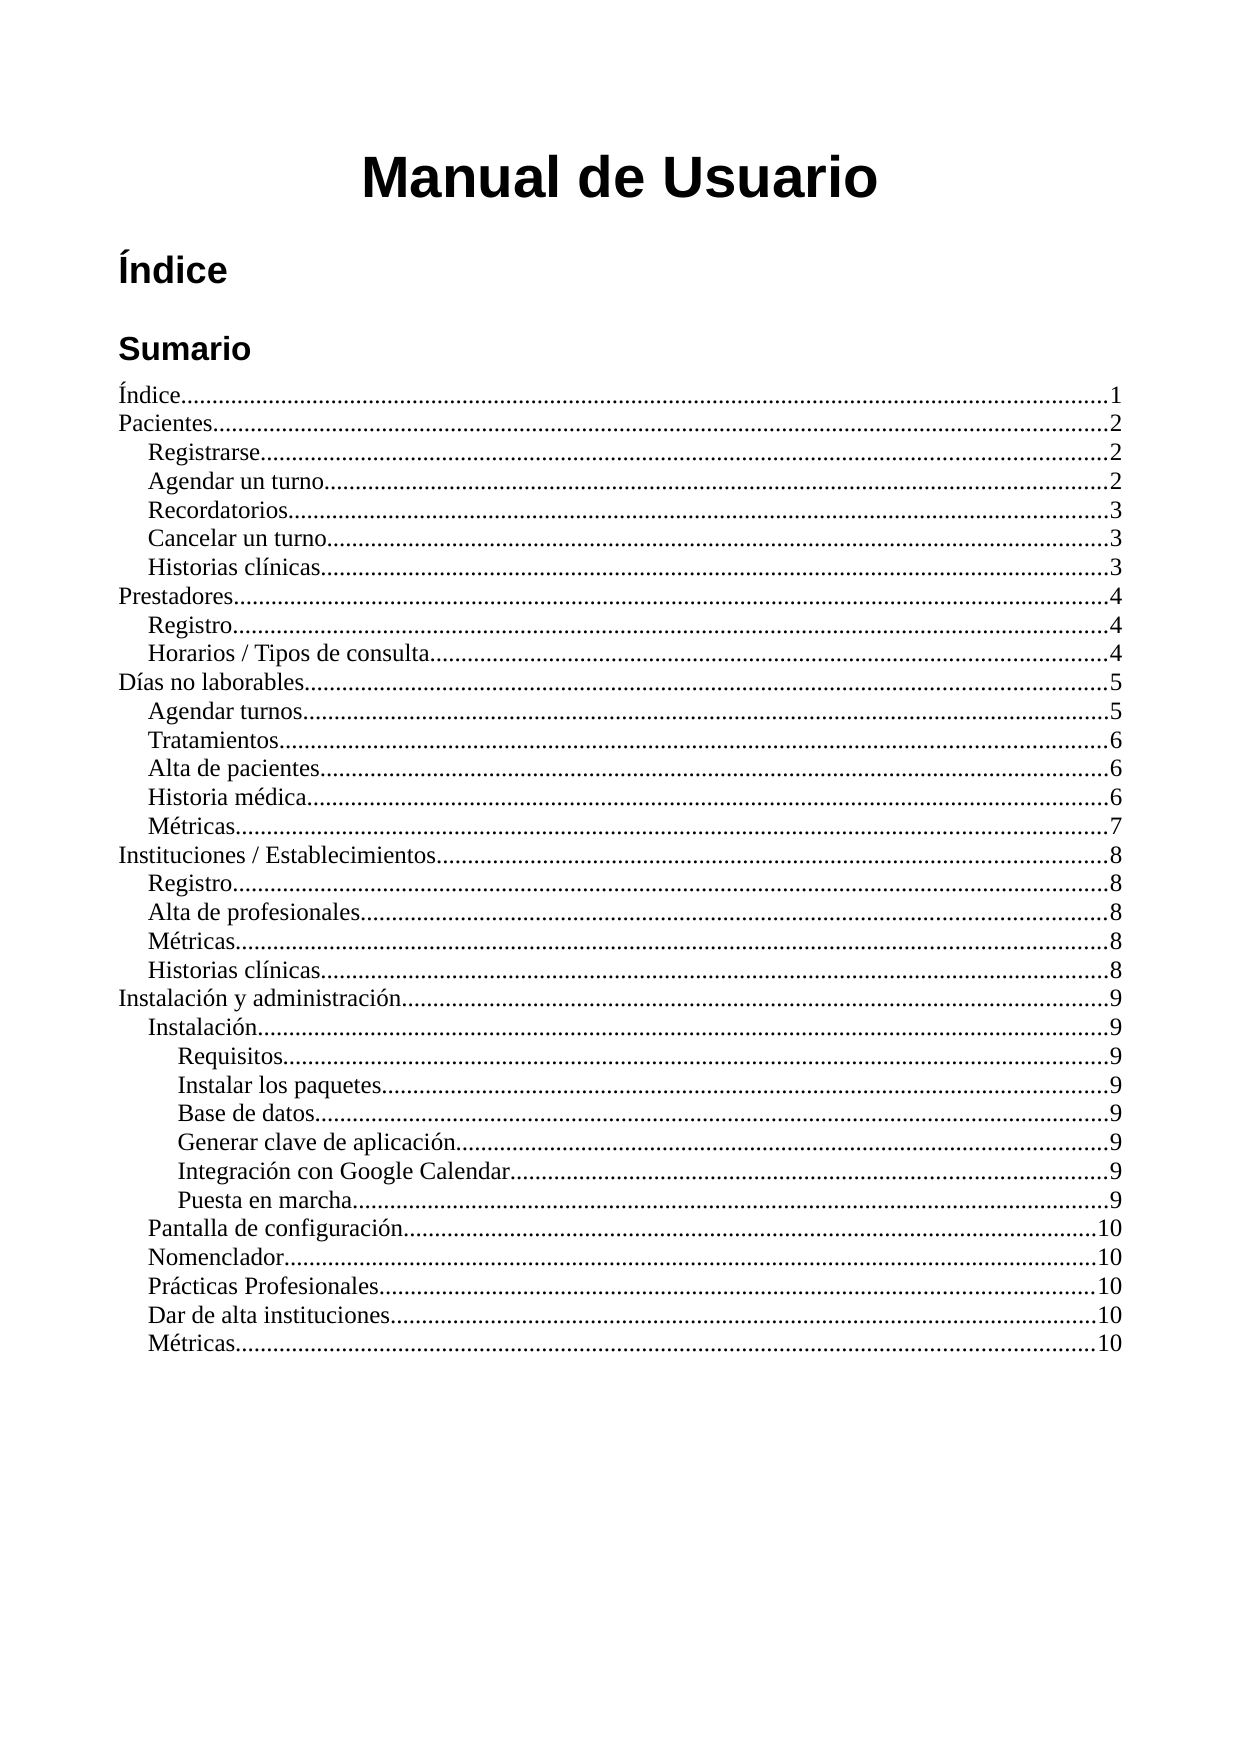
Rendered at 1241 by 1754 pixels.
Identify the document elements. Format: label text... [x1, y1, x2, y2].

text Integración con Google Calendar 9 [177, 1156, 1122, 1185]
text Alta de profesionales 8 [148, 897, 1122, 926]
text Instalar los paquetes 9 [177, 1070, 1122, 1098]
text Agendar un turno 2 [148, 466, 1122, 495]
text Horarios / Tipos de consulta 4 [148, 638, 1122, 667]
text Registro 4 [148, 610, 1122, 638]
text Generar clave de aplicación 9 [177, 1127, 1122, 1156]
subtitle Sumario [118, 329, 1122, 367]
text Métricas 10 [148, 1328, 1122, 1357]
text Prestadores 4 [118, 581, 1122, 610]
subtitle Índice [118, 248, 1122, 291]
text Agendar turnos 5 [148, 696, 1122, 725]
text Nomenclador 10 [148, 1242, 1122, 1271]
text Dar de alta instituciones 10 [148, 1300, 1122, 1328]
text Cancelar un turno 3 [148, 523, 1122, 552]
text Pantalla de configuración 10 [148, 1213, 1122, 1242]
text Instituciones / Establecimientos 8 [118, 840, 1122, 868]
text Tratamientos 6 [148, 725, 1122, 753]
text Historias clínicas 3 [148, 552, 1122, 581]
text Registrarse 2 [148, 437, 1122, 466]
text Puesta en marcha 9 [177, 1185, 1122, 1213]
text Alta de pacientes 6 [148, 753, 1122, 782]
text Registro 8 [148, 868, 1122, 897]
title Manual de Usuario [118, 143, 1122, 210]
text Pacientes 2 [118, 408, 1122, 437]
text Historias clínicas 8 [148, 955, 1122, 983]
text Prácticas Profesionales 10 [148, 1271, 1122, 1300]
text Base de datos 9 [177, 1098, 1122, 1127]
text Instalación y administración 9 [118, 983, 1122, 1012]
text Recordatorios 3 [148, 495, 1122, 523]
text Métricas 8 [148, 926, 1122, 955]
text Índice 1 [118, 380, 1122, 408]
text Historia médica 6 [148, 782, 1122, 811]
text Métricas 7 [148, 811, 1122, 840]
text Días no laborables 5 [118, 667, 1122, 696]
text Requisitos 9 [177, 1041, 1122, 1070]
text Instalación 9 [148, 1012, 1122, 1041]
